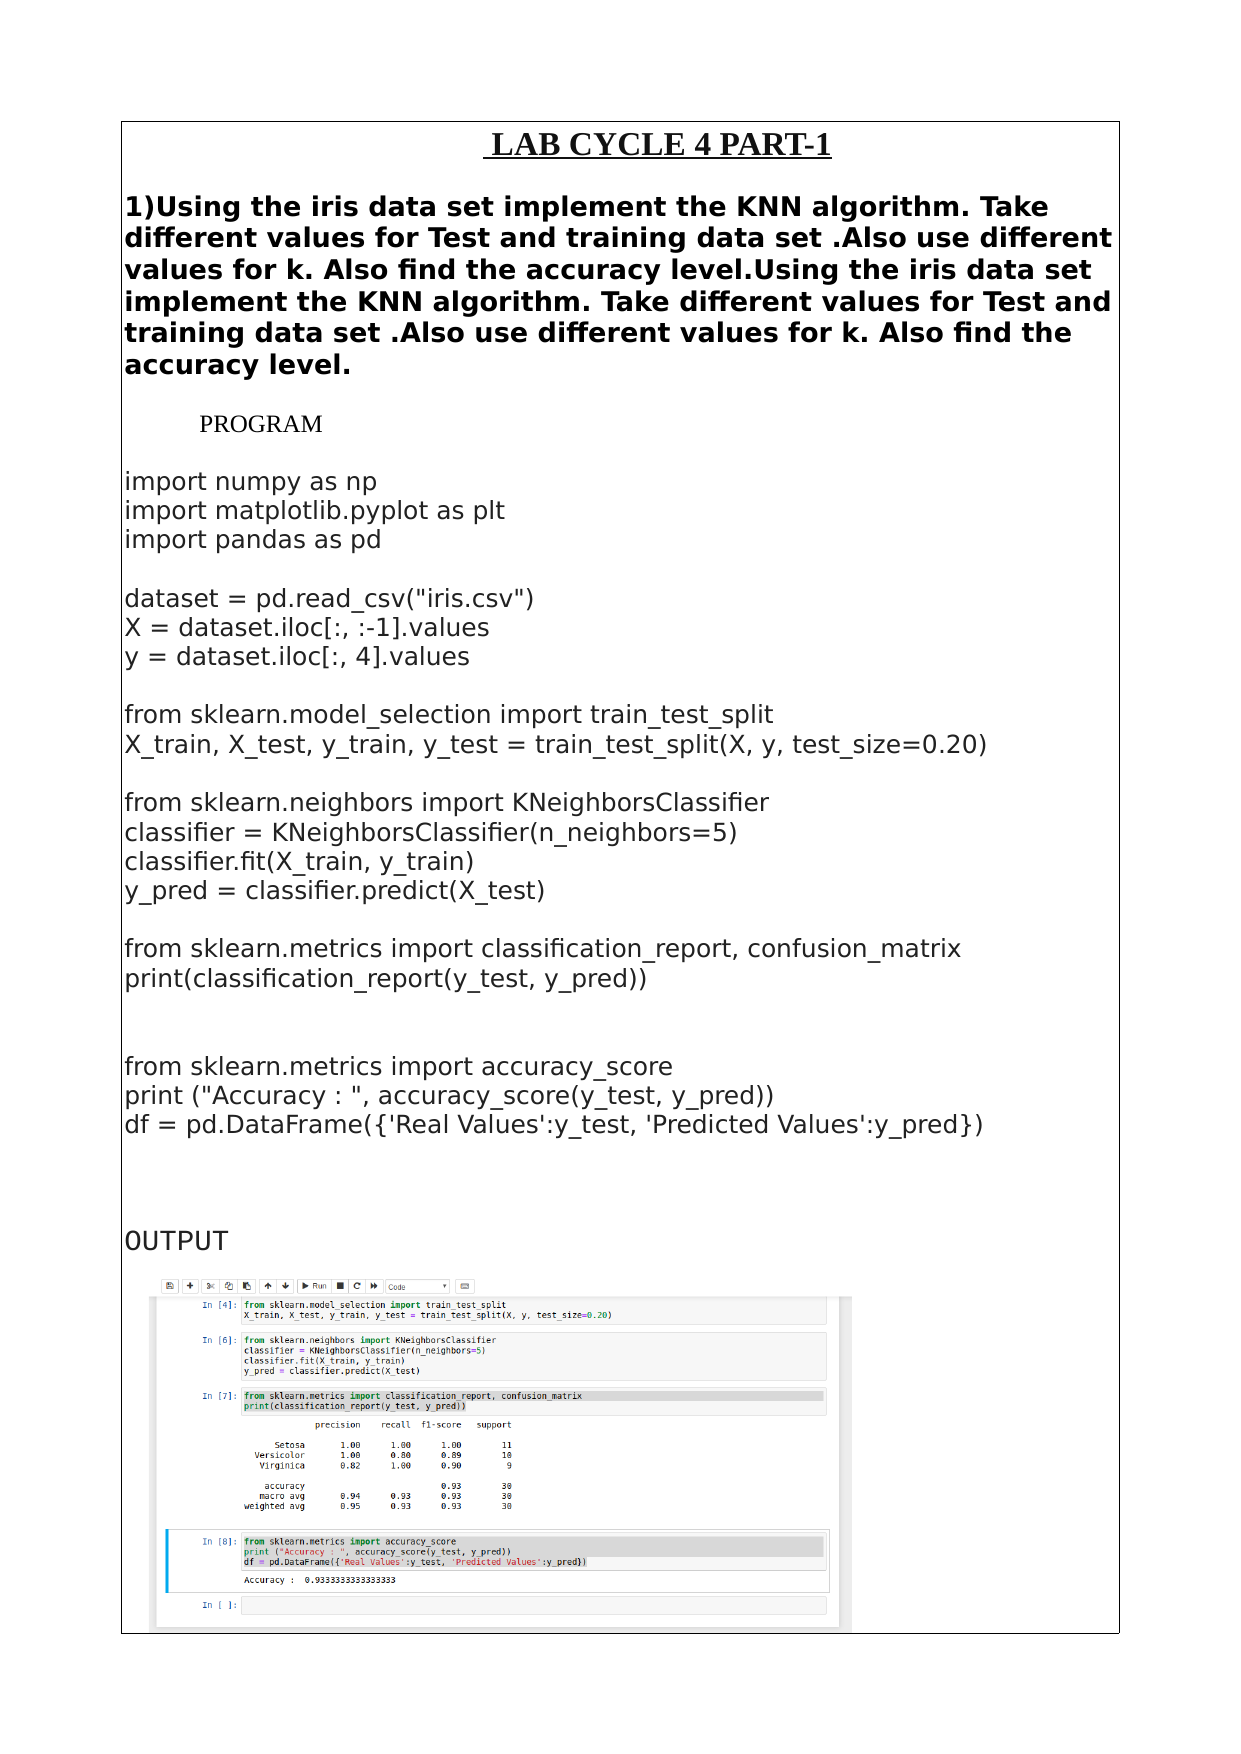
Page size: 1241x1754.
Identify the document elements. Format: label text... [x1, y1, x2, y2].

text LAB CYCLE 4 PART-1 [199, 124, 1116, 162]
text from sklearn.metrics import classification_report, confusion_matrix [124, 935, 1116, 964]
text X_train, X_test, y_train, y_test = train_test_split(X, y, test_size=0.20) [124, 730, 1116, 759]
text import matplotlib.pyplot as plt [124, 496, 1116, 525]
text X = dataset.iloc[:, :-1].values [124, 613, 1116, 642]
text dataset = pd.read_csv("iris.csv") [124, 584, 1116, 613]
list 1)Using the iris data set implement the KNN algorithm. Take different values for Test and training data set .Also use different values for k. Also find the accuracy level.Using the iris data set implement the KNN algorithm. Take different values for Test and training data set .Also use different values for k. Also find the accuracy level. [124, 191, 1116, 381]
text print ("Accuracy : ", accuracy_score(y_test, y_pred)) [124, 1081, 1116, 1110]
text OUTPUT [124, 1226, 1116, 1259]
list PROGRAM [199, 409, 1116, 438]
text y = dataset.iloc[:, 4].values [124, 642, 1116, 671]
text from sklearn.metrics import accuracy_score [124, 1052, 1116, 1081]
text import pandas as pd [124, 525, 1116, 554]
text y_pred = classifier.predict(X_test) [124, 876, 1116, 905]
text from sklearn.model_selection import train_test_split [124, 701, 1116, 730]
picture [148, 1276, 852, 1633]
text df = pd.DataFrame({'Real Values':y_test, 'Predicted Values':y_pred}) [124, 1110, 1116, 1139]
text classifier = KNeighborsClassifier(n_neighbors=5) [124, 818, 1116, 847]
text import numpy as np [124, 467, 1116, 496]
text print(classification_report(y_test, y_pred)) [124, 964, 1116, 993]
text classifier.fit(X_train, y_train) [124, 847, 1116, 876]
text from sklearn.neighbors import KNeighborsClassifier [124, 788, 1116, 818]
